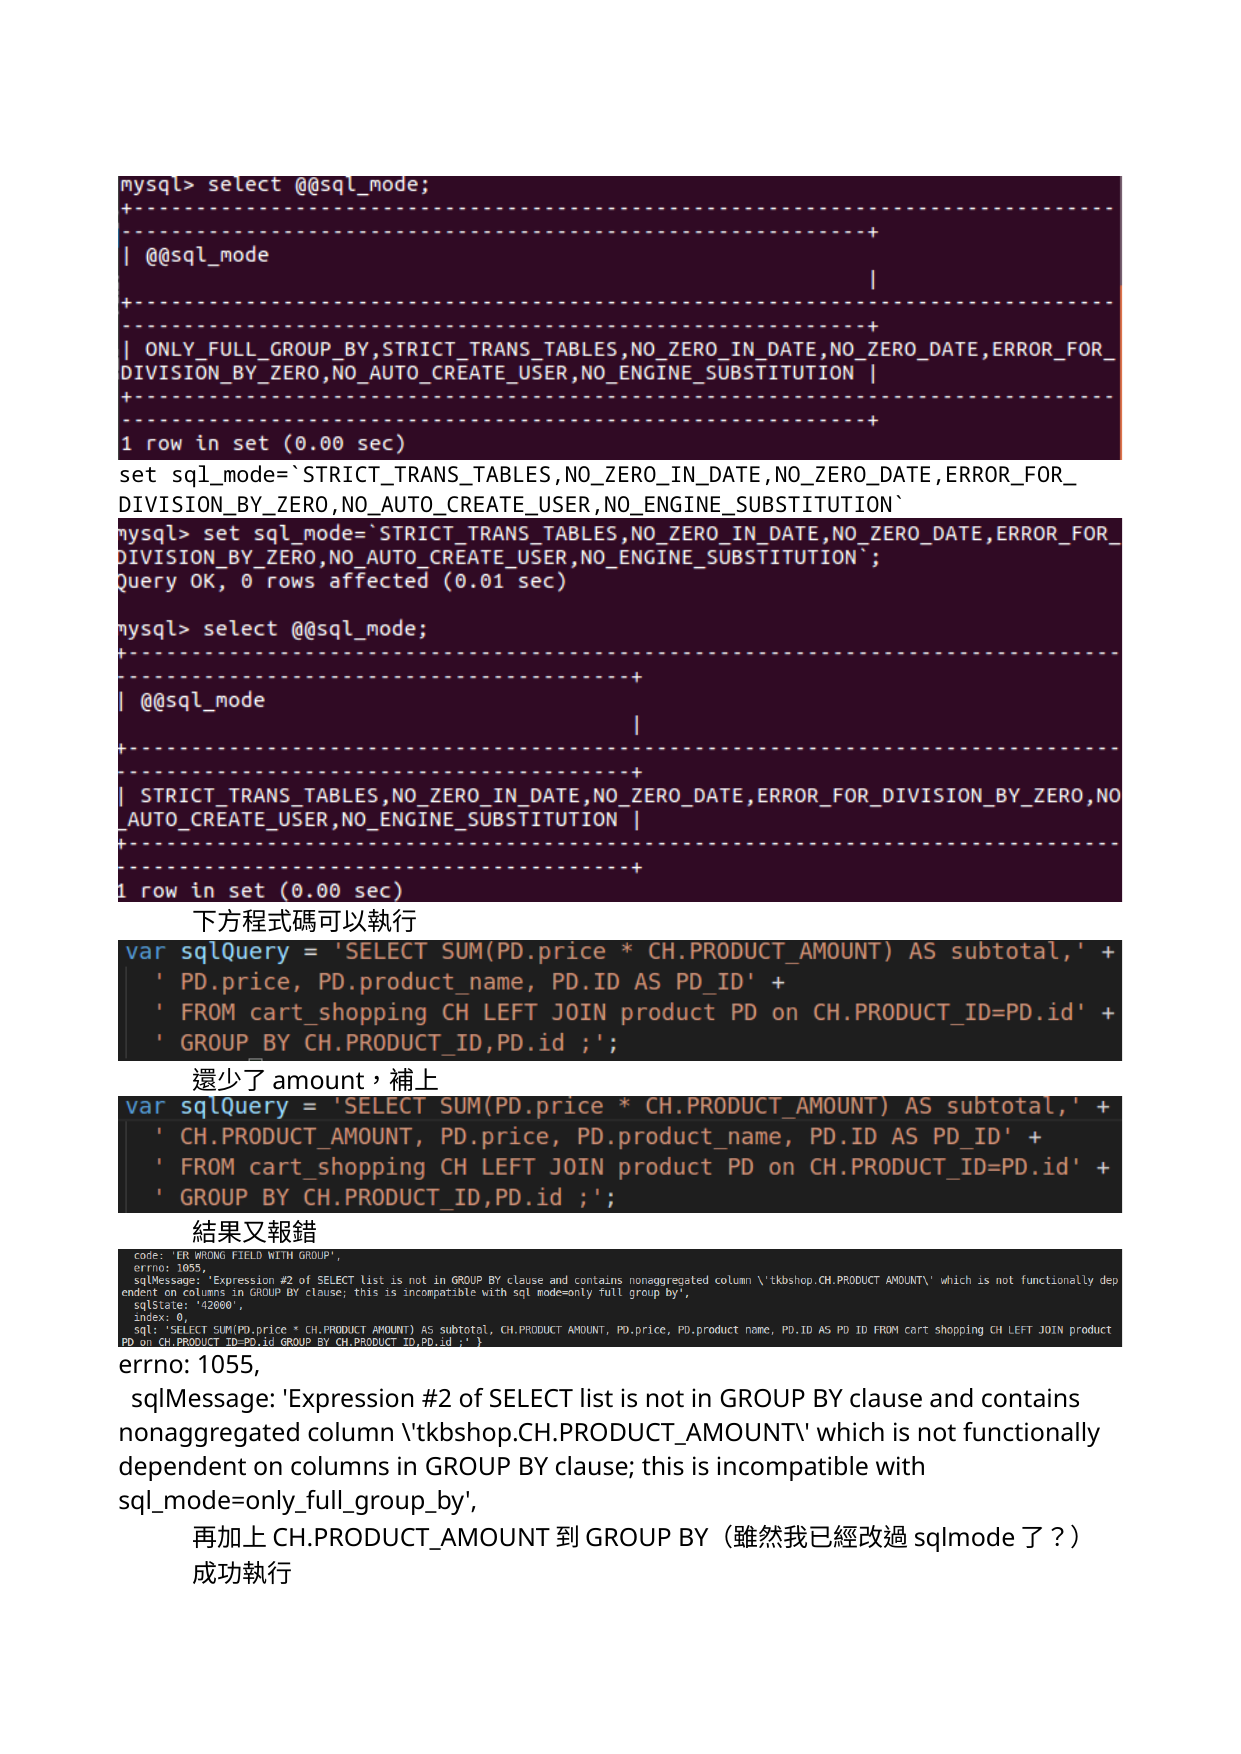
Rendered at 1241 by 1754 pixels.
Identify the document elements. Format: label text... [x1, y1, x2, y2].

text 結果又報錯 [118, 1213, 1122, 1249]
text errno: 1055, [118, 1347, 1122, 1381]
text sqlMessage: 'Expression #2 of SELECT list is not in GROUP BY clause and contains nonaggregated column \'tkbshop.CH.PRODUCT_AMOUNT\' which is not functionally dependent on columns in GROUP BY clause; this is incompatible with sql_mode=only_full_group_by', [118, 1381, 1122, 1517]
picture [118, 940, 1123, 1061]
text set sql_mode=`STRICT_TRANS_TABLES,NO_ZERO_IN_DATE,NO_ZERO_DATE,ERROR_FOR_ [118, 460, 1122, 489]
picture [118, 1249, 1123, 1347]
picture [118, 1096, 1123, 1213]
text 成功執行 [118, 1553, 1122, 1589]
picture [118, 518, 1123, 902]
text 還少了amount，補上 [118, 1061, 1122, 1096]
picture [118, 176, 1123, 460]
text 再加上CH.PRODUCT_AMOUNT到GROUP BY（雖然我已經改過sqlmode了？） [118, 1517, 1122, 1553]
text DIVISION_BY_ZERO,NO_AUTO_CREATE_USER,NO_ENGINE_SUBSTITUTION` [118, 489, 1122, 518]
text 下方程式碼可以執行 [118, 902, 1122, 938]
